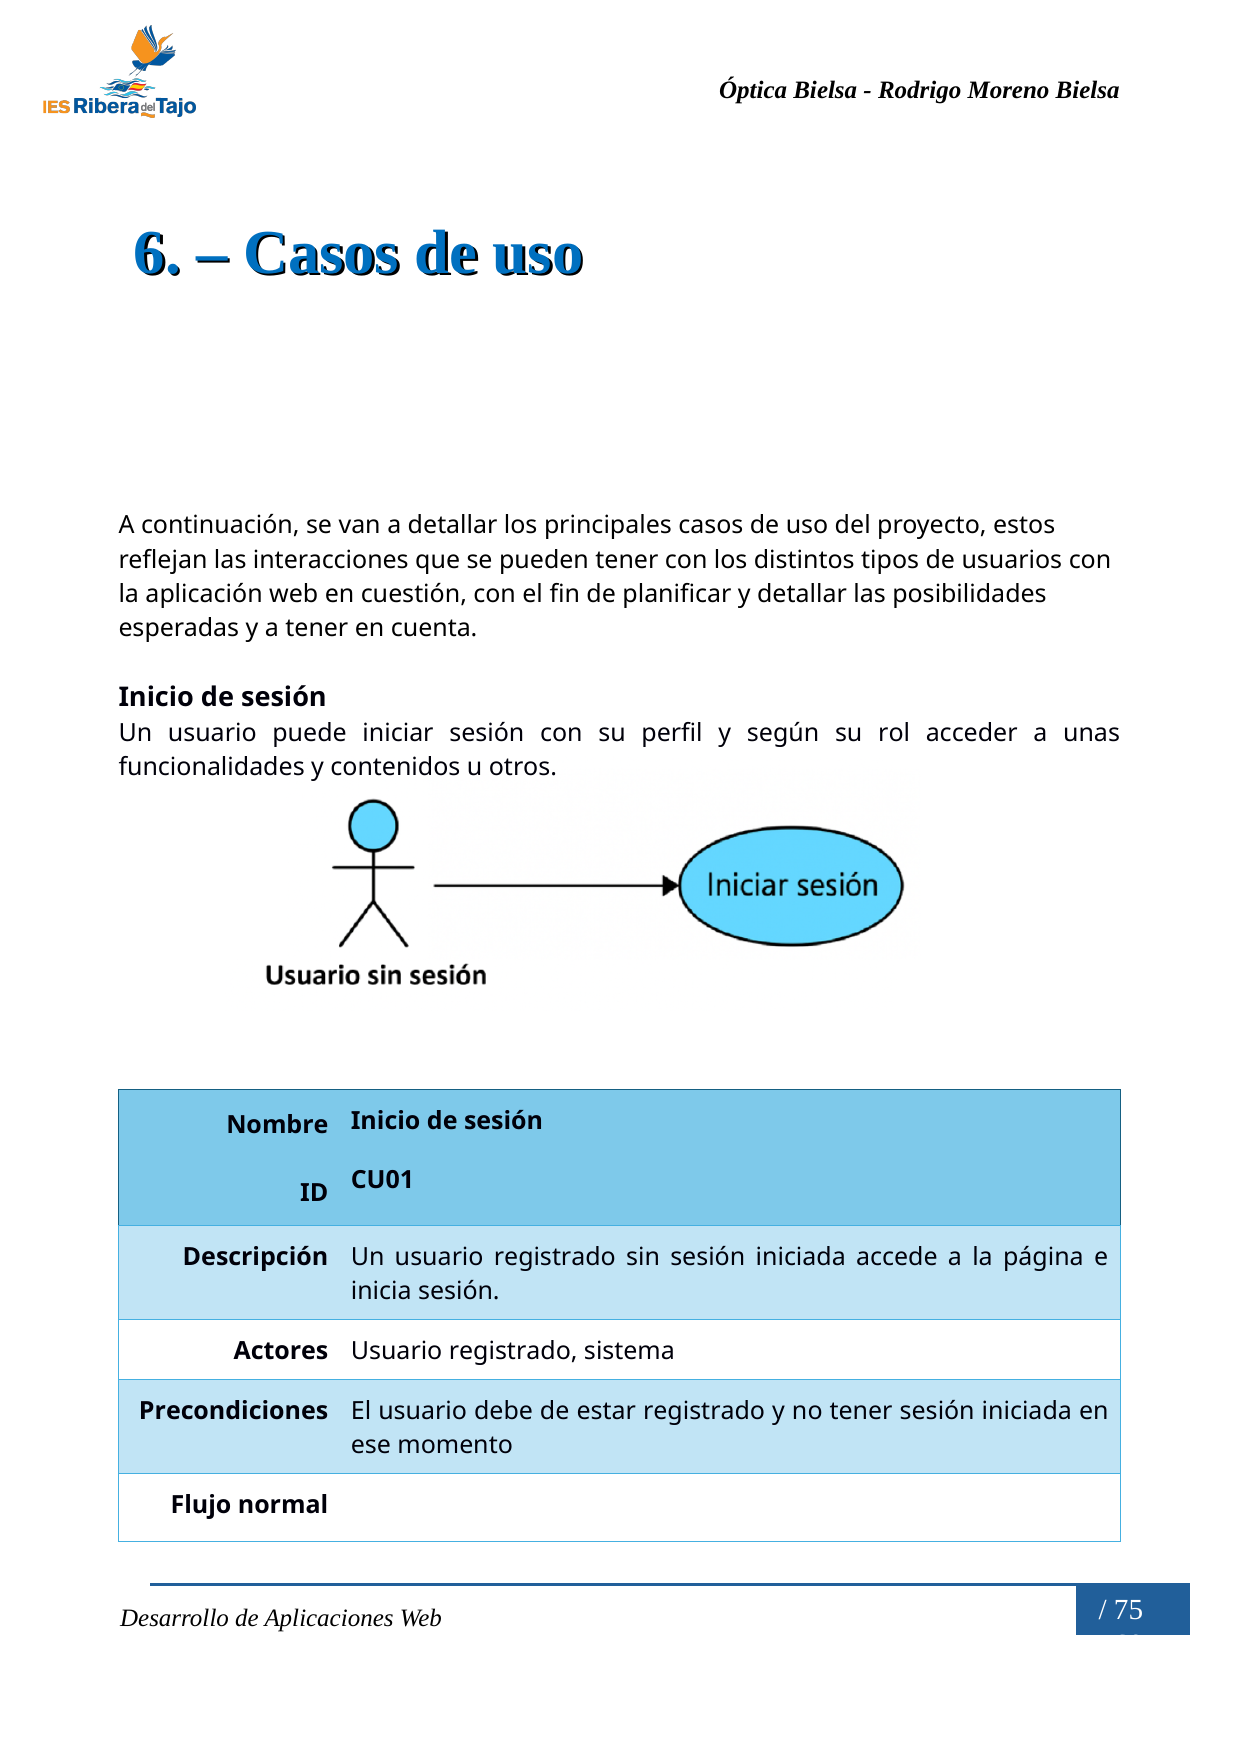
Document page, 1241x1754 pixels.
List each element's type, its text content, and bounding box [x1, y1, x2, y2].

table_cell [339, 1474, 351, 1541]
table_cell El usuario debe de estar registrado y no tener sesión iniciada en ese momento [339, 1380, 1120, 1473]
table_cell Actores [119, 1320, 339, 1379]
table_cell Descripción [119, 1226, 339, 1319]
table_cell Usuario registrado, sistema [339, 1320, 1120, 1379]
table_header [351, 1474, 361, 1541]
table_header Nombre ID [119, 1090, 339, 1225]
text Inicio de sesión [118, 677, 1122, 714]
table_cell Un usuario registrado sin sesión iniciada accede a la página e inicia sesión. [339, 1226, 1120, 1319]
table_cell Flujo normal [119, 1474, 339, 1541]
table_cell [361, 1474, 1120, 1541]
text Un usuario puede iniciar sesión con su perfil y según su rol acceder a unas funcionalidades y contenidos u otros. [118, 714, 1122, 782]
text A continuación, se van a detallar los principales casos de uso del proyecto, estos reflejan las interacciones que se pueden tener con los distintos tipos de usuarios con la aplicación web en cuestión, con el fin de planificar y detallar las posibilidades esperadas y a tener en cuenta. [118, 201, 1122, 643]
table_cell Precondiciones [119, 1380, 339, 1473]
table_header Inicio de sesión CU01 [339, 1090, 1120, 1225]
subtitle 6. – Casos de uso [133, 215, 1105, 287]
